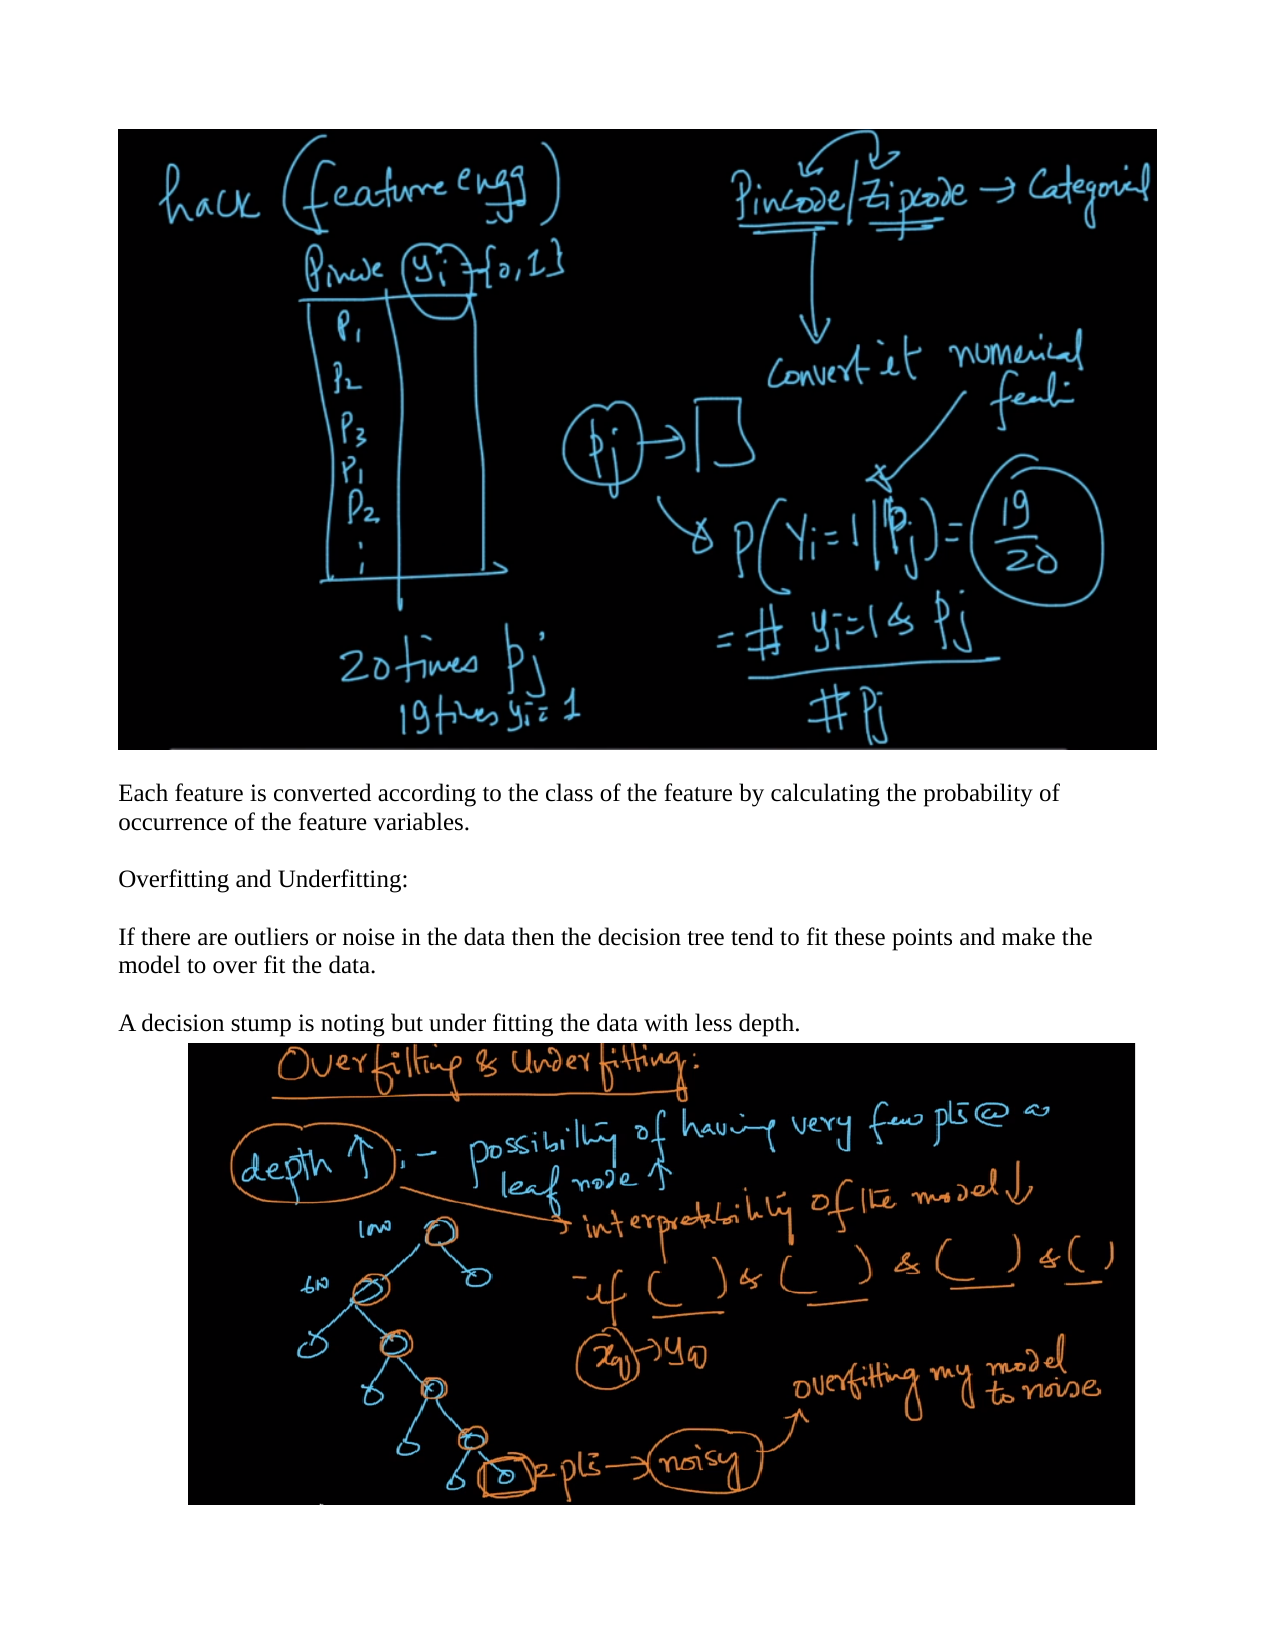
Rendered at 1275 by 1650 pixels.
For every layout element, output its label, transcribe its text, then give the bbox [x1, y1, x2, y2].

text A decision stump is noting but under fitting the data with less depth. [118, 1008, 1157, 1037]
text Each feature is converted according to the class of the feature by calculating the probability of occurrence of the feature variables. [118, 778, 1157, 836]
text Overfitting and Underfitting: [118, 864, 1157, 893]
picture [188, 1043, 1136, 1505]
text If there are outliers or noise in the data then the decision tree tend to fit these points and make the model to over fit the data. [118, 922, 1157, 979]
picture [118, 129, 1157, 750]
